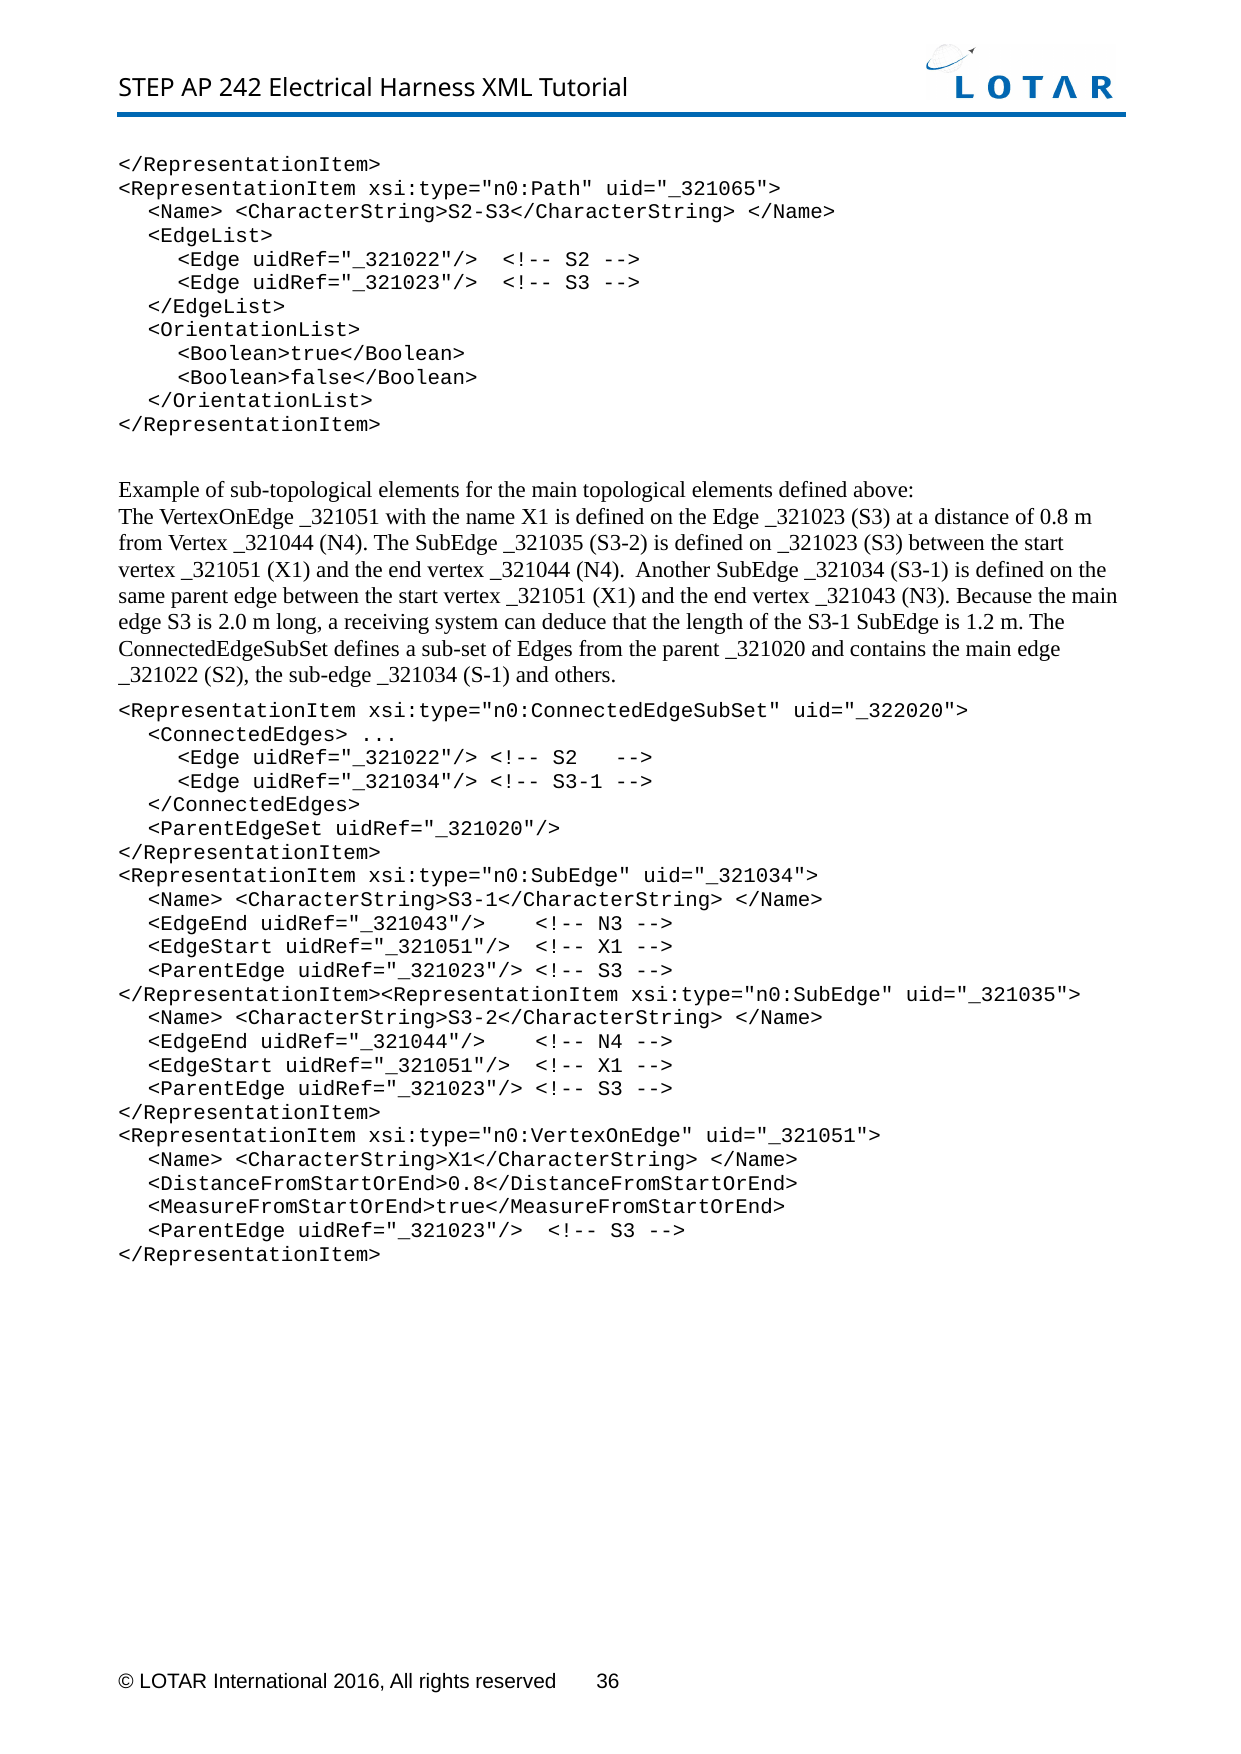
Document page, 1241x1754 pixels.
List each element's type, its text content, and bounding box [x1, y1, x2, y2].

text <EdgeStart uidRef="_321051"/> <!-- X1 --> [118, 936, 1122, 960]
text <Name> <CharacterString>S3-1</CharacterString> </Name> [118, 889, 1122, 913]
text </EdgeList> [118, 296, 1122, 319]
text <EdgeEnd uidRef="_321043"/> <!-- N3 --> [118, 913, 1122, 936]
text </OrientationList> [118, 390, 1122, 414]
text <ConnectedEdges> ... [118, 723, 1122, 747]
text <Edge uidRef="_321023"/> <!-- S3 --> [118, 272, 1122, 296]
text </ConnectedEdges> [118, 794, 1122, 818]
text </RepresentationItem> [118, 414, 1122, 438]
text <OrientationList> [118, 319, 1122, 343]
text </RepresentationItem> [118, 842, 1122, 865]
text <DistanceFromStartOrEnd>0.8</DistanceFromStartOrEnd> [118, 1173, 1122, 1196]
text <Edge uidRef="_321034"/> <!-- S3-1 --> [118, 771, 1122, 794]
text <Name> <CharacterString>X1</CharacterString> </Name> [118, 1149, 1122, 1173]
text </RepresentationItem> [118, 154, 1122, 178]
text <RepresentationItem xsi:type="n0:VertexOnEdge" uid="_321051"> [118, 1126, 1122, 1149]
text <ParentEdgeSet uidRef="_321020"/> [118, 818, 1122, 842]
text <Name> <CharacterString>S2-S3</CharacterString> </Name> [118, 201, 1122, 225]
text <EdgeList> [118, 225, 1122, 248]
text <RepresentationItem xsi:type="n0:Path" uid="_321065"> [118, 178, 1122, 201]
text <RepresentationItem xsi:type="n0:SubEdge" uid="_321034"> [118, 865, 1122, 889]
text <EdgeStart uidRef="_321051"/> <!-- X1 --> [118, 1054, 1122, 1078]
text <Boolean>false</Boolean> [118, 367, 1122, 390]
text <Name> <CharacterString>S3-2</CharacterString> </Name> [118, 1007, 1122, 1031]
text </RepresentationItem><RepresentationItem xsi:type="n0:SubEdge" uid="_321035"> [118, 984, 1122, 1007]
text <Boolean>true</Boolean> [118, 343, 1122, 367]
text <ParentEdge uidRef="_321023"/> <!-- S3 --> [118, 960, 1122, 984]
text </RepresentationItem> [118, 1102, 1122, 1126]
text <Edge uidRef="_321022"/> <!-- S2 --> [118, 747, 1122, 771]
text Example of sub-topological elements for the main topological elements defined above: The VertexOnEdge _321051 with the name X1 is defined on the Edge _321023 (S3) at a distance of 0.8 m from Vertex _321044 (N4). The SubEdge _321035 (S3-2) is defined on _321023 (S3) between the start vertex _321051 (X1) and the end vertex _321044 (N4). Another SubEdge _321034 (S3-1) is defined on the same parent edge between the start vertex _321051 (X1) and the end vertex _321043 (N3). Because the main edge S3 is 2.0 m long, a receiving system can deduce that the length of the S3-1 SubEdge is 1.2 m. The ConnectedEdgeSubSet defines a sub-set of Edges from the parent _321020 and contains the main edge _321022 (S2), the sub-edge _321034 (S-1) and others. [118, 477, 1122, 687]
text </RepresentationItem> [118, 1244, 1122, 1267]
text <ParentEdge uidRef="_321023"/> <!-- S3 --> [118, 1078, 1122, 1102]
text <ParentEdge uidRef="_321023"/> <!-- S3 --> [118, 1220, 1122, 1244]
text <RepresentationItem xsi:type="n0:ConnectedEdgeSubSet" uid="_322020"> [118, 700, 1122, 723]
text <MeasureFromStartOrEnd>true</MeasureFromStartOrEnd> [118, 1196, 1122, 1220]
text <EdgeEnd uidRef="_321044"/> <!-- N4 --> [118, 1031, 1122, 1054]
text <Edge uidRef="_321022"/> <!-- S2 --> [118, 248, 1122, 272]
